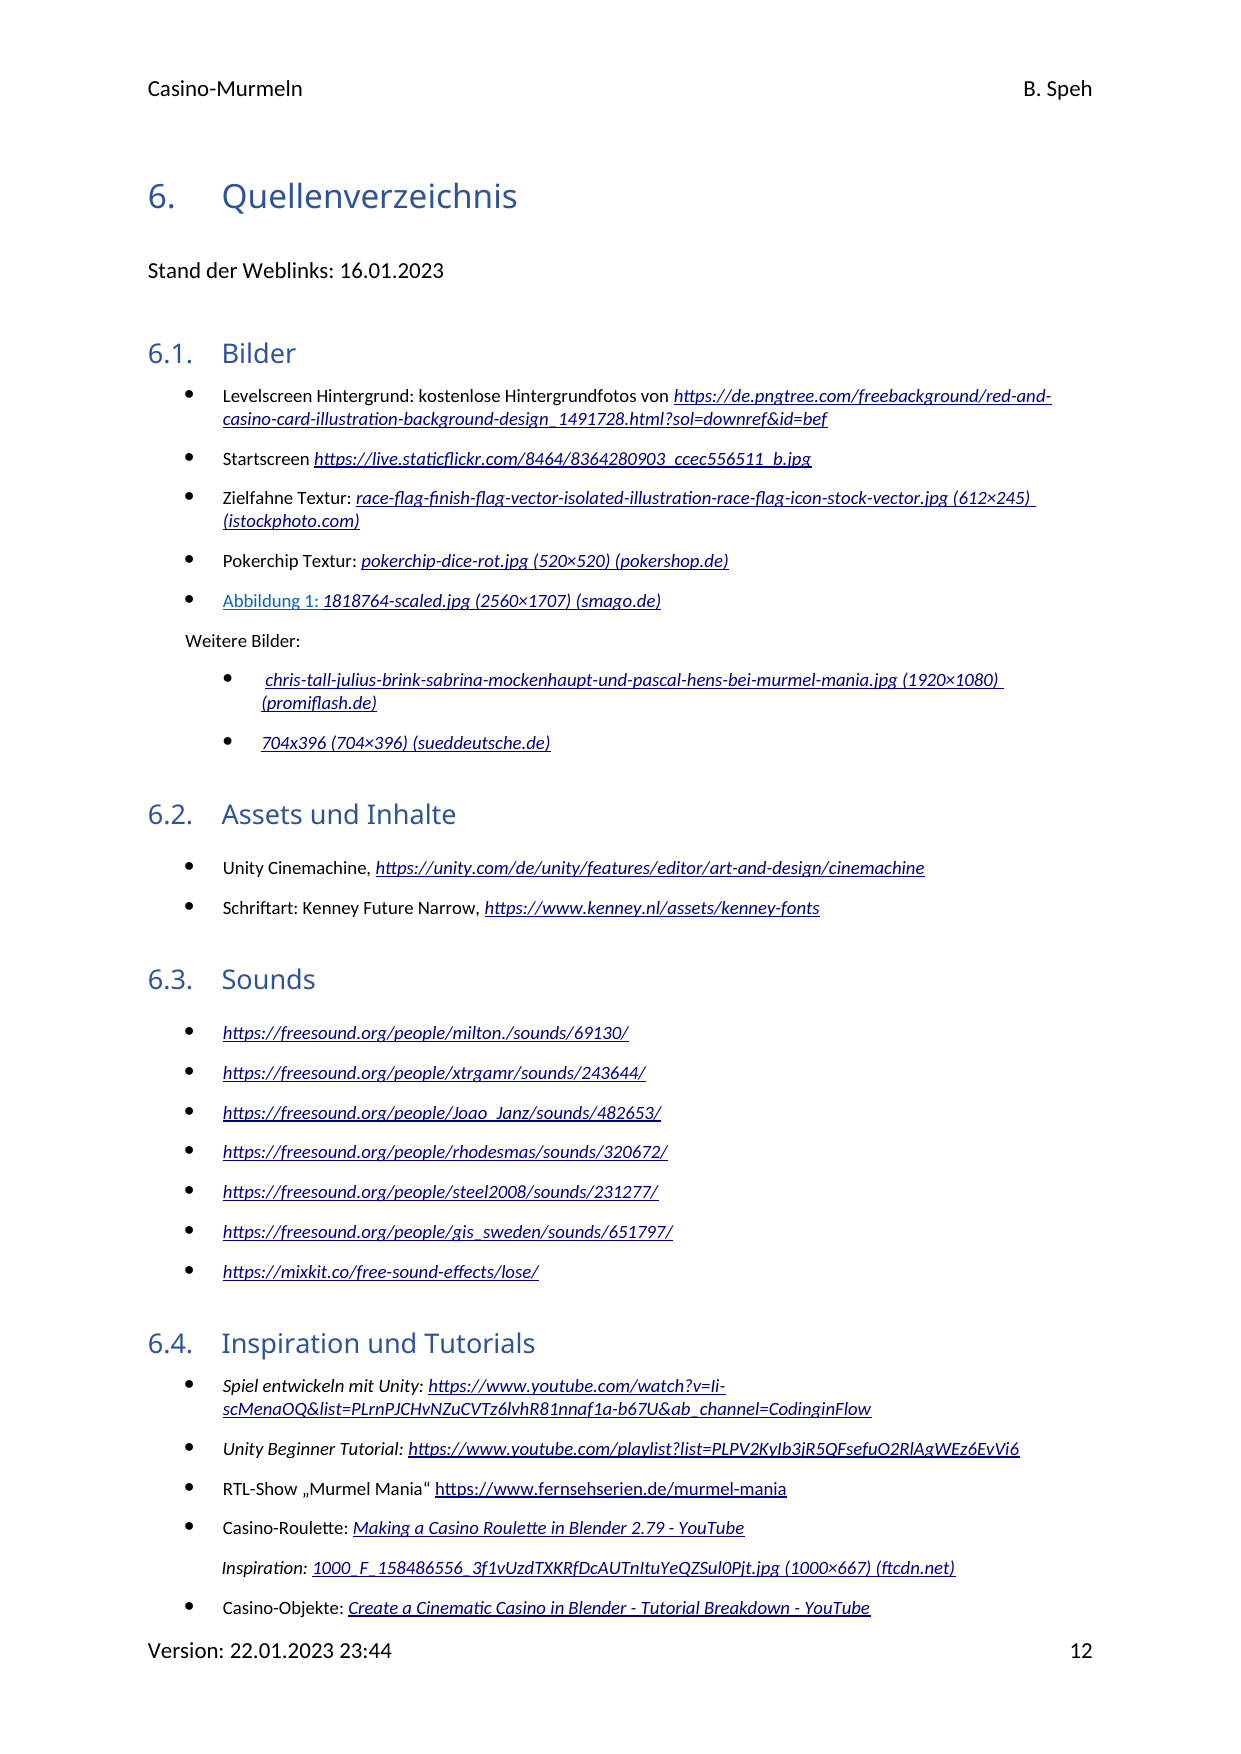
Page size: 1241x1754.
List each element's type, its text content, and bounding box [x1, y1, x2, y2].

list Abbildung 1: 1818764-scaled.jpg (2560×1707) (smago.de) [185, 589, 1093, 612]
list https://freesound.org/people/Joao_Janz/sounds/482653/ [185, 1101, 1093, 1124]
list 704x396 (704×396) (sueddeutsche.de) [223, 731, 1093, 754]
list Schriftart: Kenney Future Narrow, https://www.kenney.nl/assets/kenney-fonts [185, 896, 1093, 919]
list https://freesound.org/people/rhodesmas/sounds/320672/ [185, 1141, 1093, 1164]
subtitle Inspiration und Tutorials [148, 1325, 1093, 1362]
subtitle Bilder [148, 334, 1093, 371]
list Unity Cinemachine, https://unity.com/de/unity/features/editor/art-and-design/cinemachine [185, 856, 1093, 879]
list Levelscreen Hintergrund: kostenlose Hintergrundfotos von https://de.pngtree.com/freebackground/red-and-casino-card-illustration-background-design_1491728.html?sol=downref&id=bef [185, 384, 1093, 430]
list https://freesound.org/people/milton./sounds/69130/ [185, 1021, 1093, 1044]
list chris-tall-julius-brink-sabrina-mockenhaupt-und-pascal-hens-bei-murmel-mania.jpg (1920×1080) (promiflash.de) [223, 668, 1093, 714]
list Pokerchip Textur: pokerchip-dice-rot.jpg (520×520) (pokershop.de) [185, 549, 1093, 572]
text Inspiration: 1000_F_158486556_3f1vUzdTXKRfDcAUTnItuYeQZSul0Pjt.jpg (1000×667) (ftcdn.net) [148, 1556, 1093, 1579]
list https://freesound.org/people/gis_sweden/sounds/651797/ [185, 1220, 1093, 1243]
list Zielfahne Textur: race-flag-finish-flag-vector-isolated-illustration-race-flag-icon-stock-vector.jpg (612×245) (istockphoto.com) [185, 486, 1093, 532]
subtitle Quellenverzeichnis [148, 173, 1093, 218]
text Weitere Bilder: [185, 629, 1093, 652]
list RTL-Show „Murmel Mania“ https://www.fernsehserien.de/murmel-mania [185, 1477, 1093, 1500]
list https://freesound.org/people/steel2008/sounds/231277/ [185, 1180, 1093, 1203]
list https://mixkit.co/free-sound-effects/lose/ [185, 1260, 1093, 1283]
list Casino-Roulette: Making a Casino Roulette in Blender 2.79 - YouTube [185, 1516, 1093, 1539]
list https://freesound.org/people/xtrgamr/sounds/243644/ [185, 1061, 1093, 1084]
subtitle Sounds [148, 961, 1093, 998]
list Startscreen https://live.staticflickr.com/8464/8364280903_ccec556511_b.jpg [185, 447, 1093, 470]
subtitle Assets und Inhalte [148, 796, 1093, 833]
text Stand der Weblinks: 16.01.2023 [148, 257, 1093, 284]
list Spiel entwickeln mit Unity: https://www.youtube.com/watch?v=Ii-scMenaOQ&list=PLrnPJCHvNZuCVTz6lvhR81nnaf1a-b67U&ab_channel=CodinginFlow [185, 1374, 1093, 1420]
list Unity Beginner Tutorial: https://www.youtube.com/playlist?list=PLPV2KyIb3jR5QFsefuO2RlAgWEz6EvVi6 [185, 1437, 1093, 1460]
list Casino-Objekte: Create a Cinematic Casino in Blender - Tutorial Breakdown - YouTube [185, 1596, 1093, 1619]
